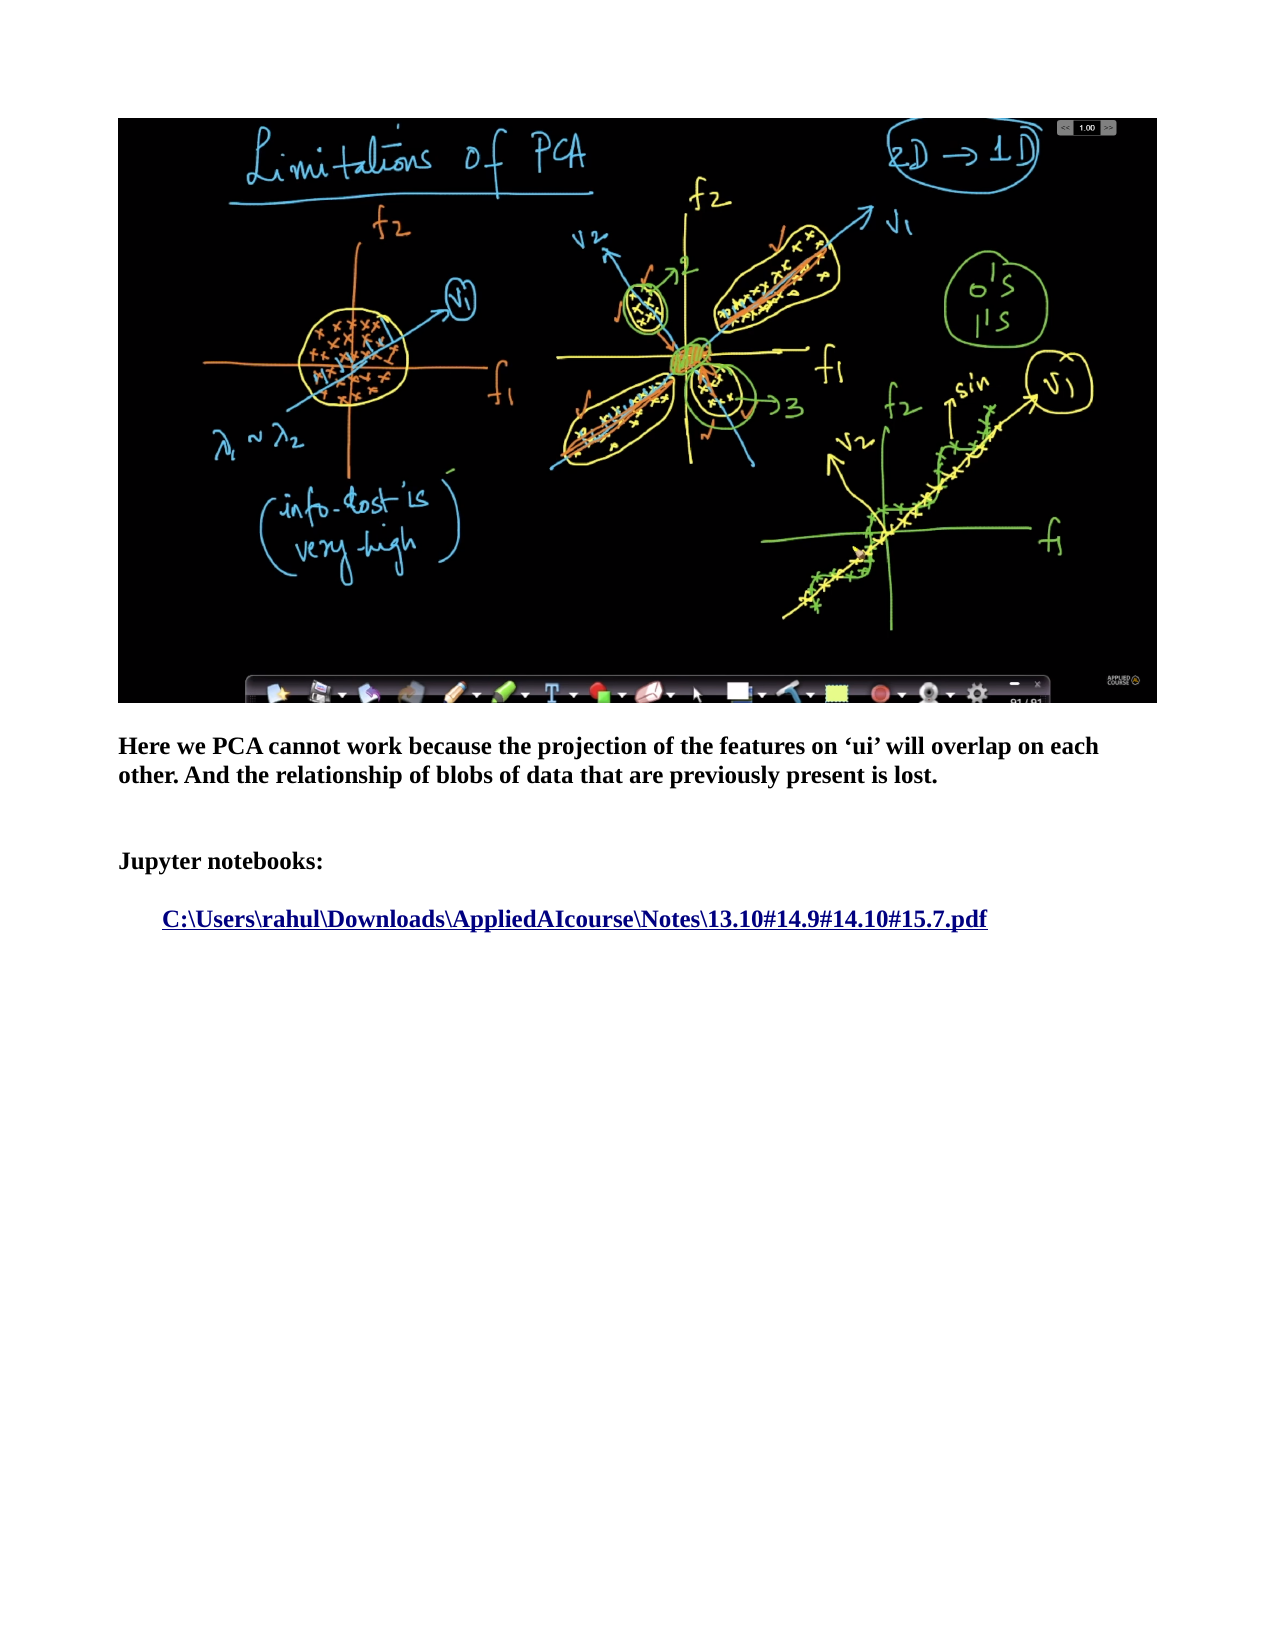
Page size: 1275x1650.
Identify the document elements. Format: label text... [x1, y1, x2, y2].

picture [118, 118, 1157, 703]
text Jupyter notebooks: [118, 846, 1157, 875]
text C:\Users\rahul\Downloads\AppliedAIcourse\Notes\13.10#14.9#14.10#15.7.pdf [118, 904, 1157, 932]
text Here we PCA cannot work because the projection of the features on ‘ui’ will overlap on each other. And the relationship of blobs of data that are previously present is lost. [118, 731, 1157, 789]
